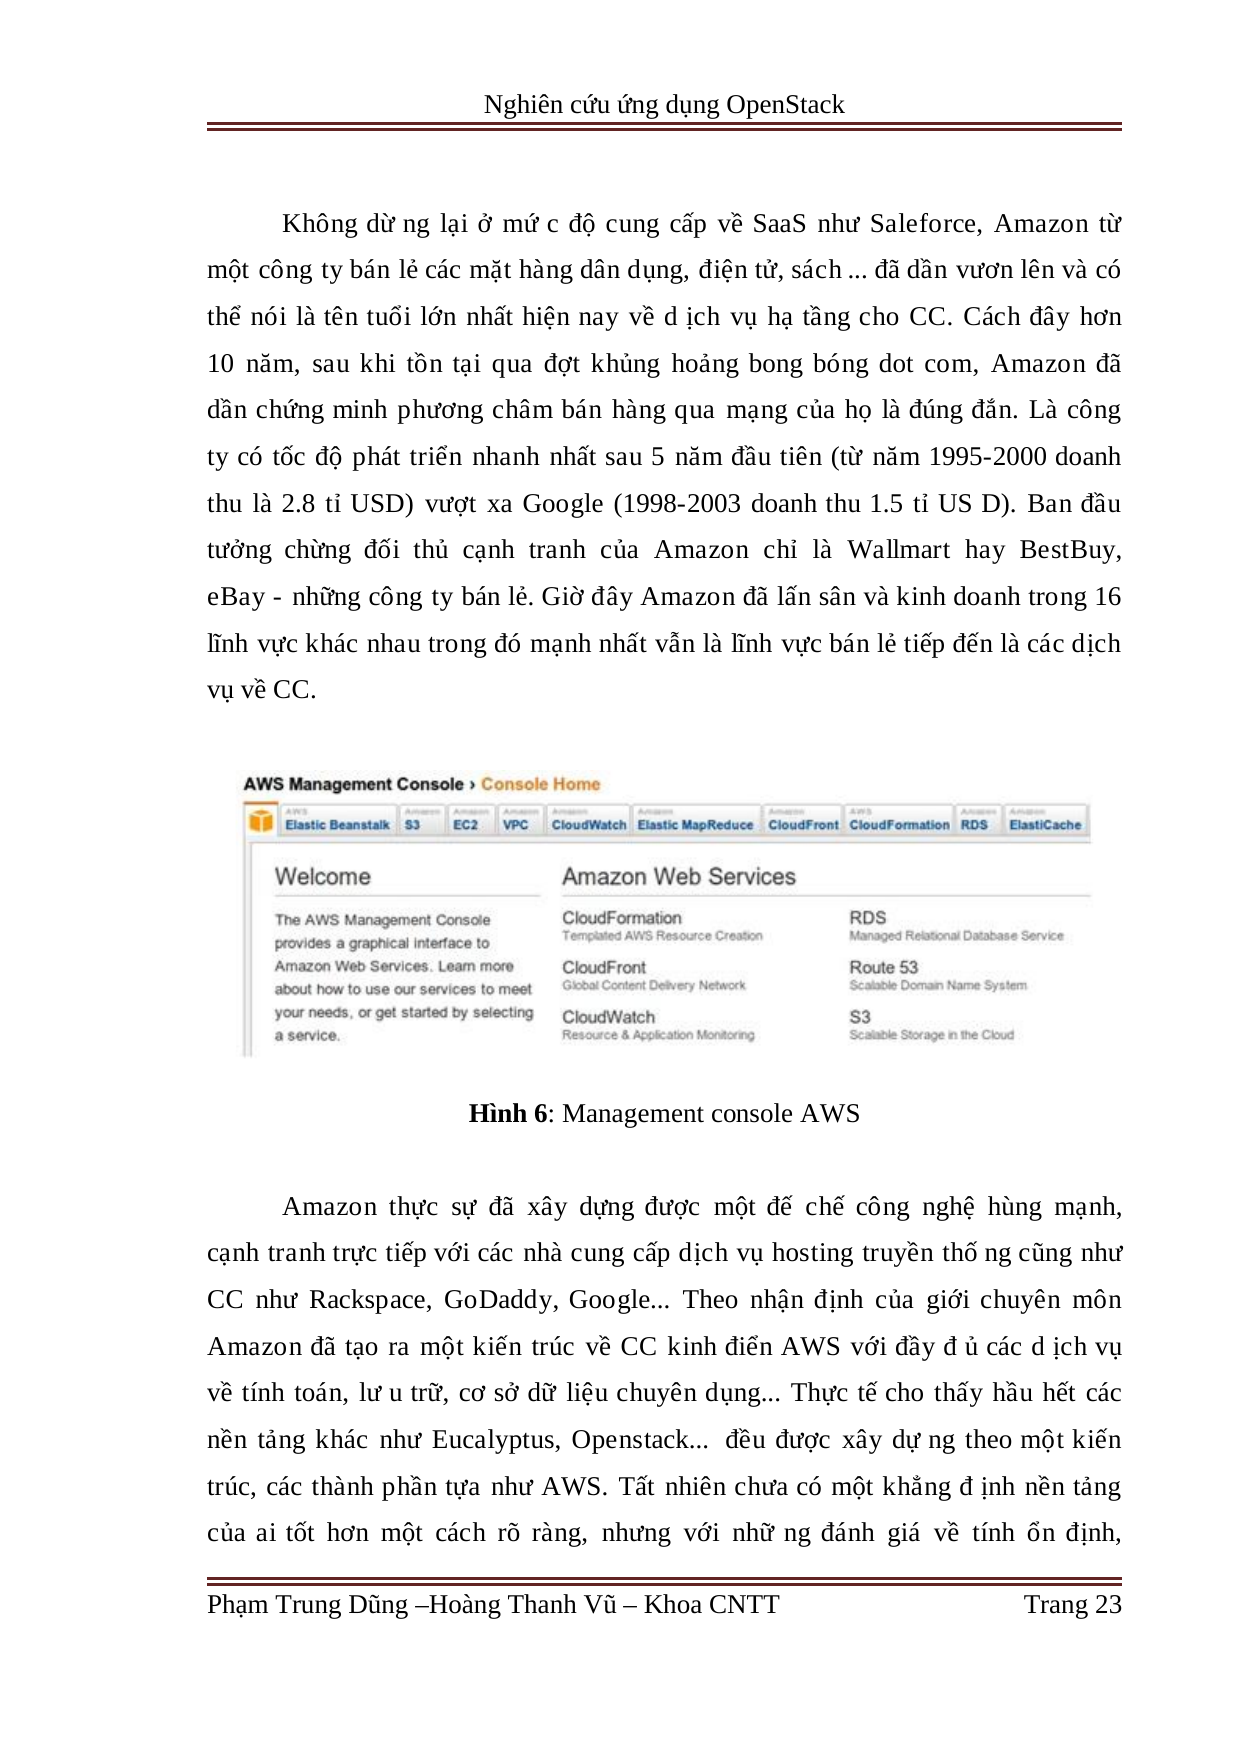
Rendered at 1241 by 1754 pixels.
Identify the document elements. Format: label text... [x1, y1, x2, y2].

text Không dừ ng lại ở mứ c độ cung cấp về SaaS như Saleforce, Amazon từ một công ty bán lẻ các mặt hàng dân dụng, điện tử, sách ... đã dần vươn lên và có thể nói là tên tuổi lớn nhất hiện nay về d ịch vụ hạ tầng cho CC. Cách đây hơn 10 năm, sau khi tồn tại qua đợt khủng hoảng bong bóng dot com, Amazon đã dần chứng minh phương châm bán hàng qua mạng của họ là đúng đắn. Là công ty có tốc độ phát triển nhanh nhất sau 5 năm đầu tiên (từ năm 1995-2000 doanh thu là 2.8 tỉ USD) vượt xa Google (1998-2003 doanh thu 1.5 tỉ US D). Ban đầu tưởng chừng đối thủ cạnh tranh của Amazon chỉ là Wallmart hay BestBuy, eBay - những công ty bán lẻ. Giờ đây Amazon đã lấn sân và kinh doanh trong 16 lĩnh vực khác nhau trong đó mạnh nhất vẫn là lĩnh vực bán lẻ tiếp đến là các dịch vụ về CC. [207, 207, 1122, 704]
text Hình 6: Management console AWS [207, 1097, 1122, 1128]
text Amazon thực sự đã xây dựng được một đế chế công nghệ hùng mạnh, cạnh tranh trực tiếp với các nhà cung cấp dịch vụ hosting truyền thố ng cũng như CC như Rackspace, GoDaddy, Google... Theo nhận định của giới chuyên môn Amazon đã tạo ra một kiến trúc về CC kinh điển AWS với đầy đ ủ các d ịch vụ về tính toán, lư u trữ, cơ sở dữ liệu chuyên dụng... Thực tế cho thấy hầu hết các nền tảng khác như Eucalyptus, Openstack... đều được xây dự ng theo một kiến trúc, các thành phần tựa như AWS. Tất nhiên chưa có một khẳng đ ịnh nền tảng của ai tốt hơn một cách rõ ràng, nhưng với nhữ ng đánh giá về tính ổn định, [207, 1190, 1122, 1548]
